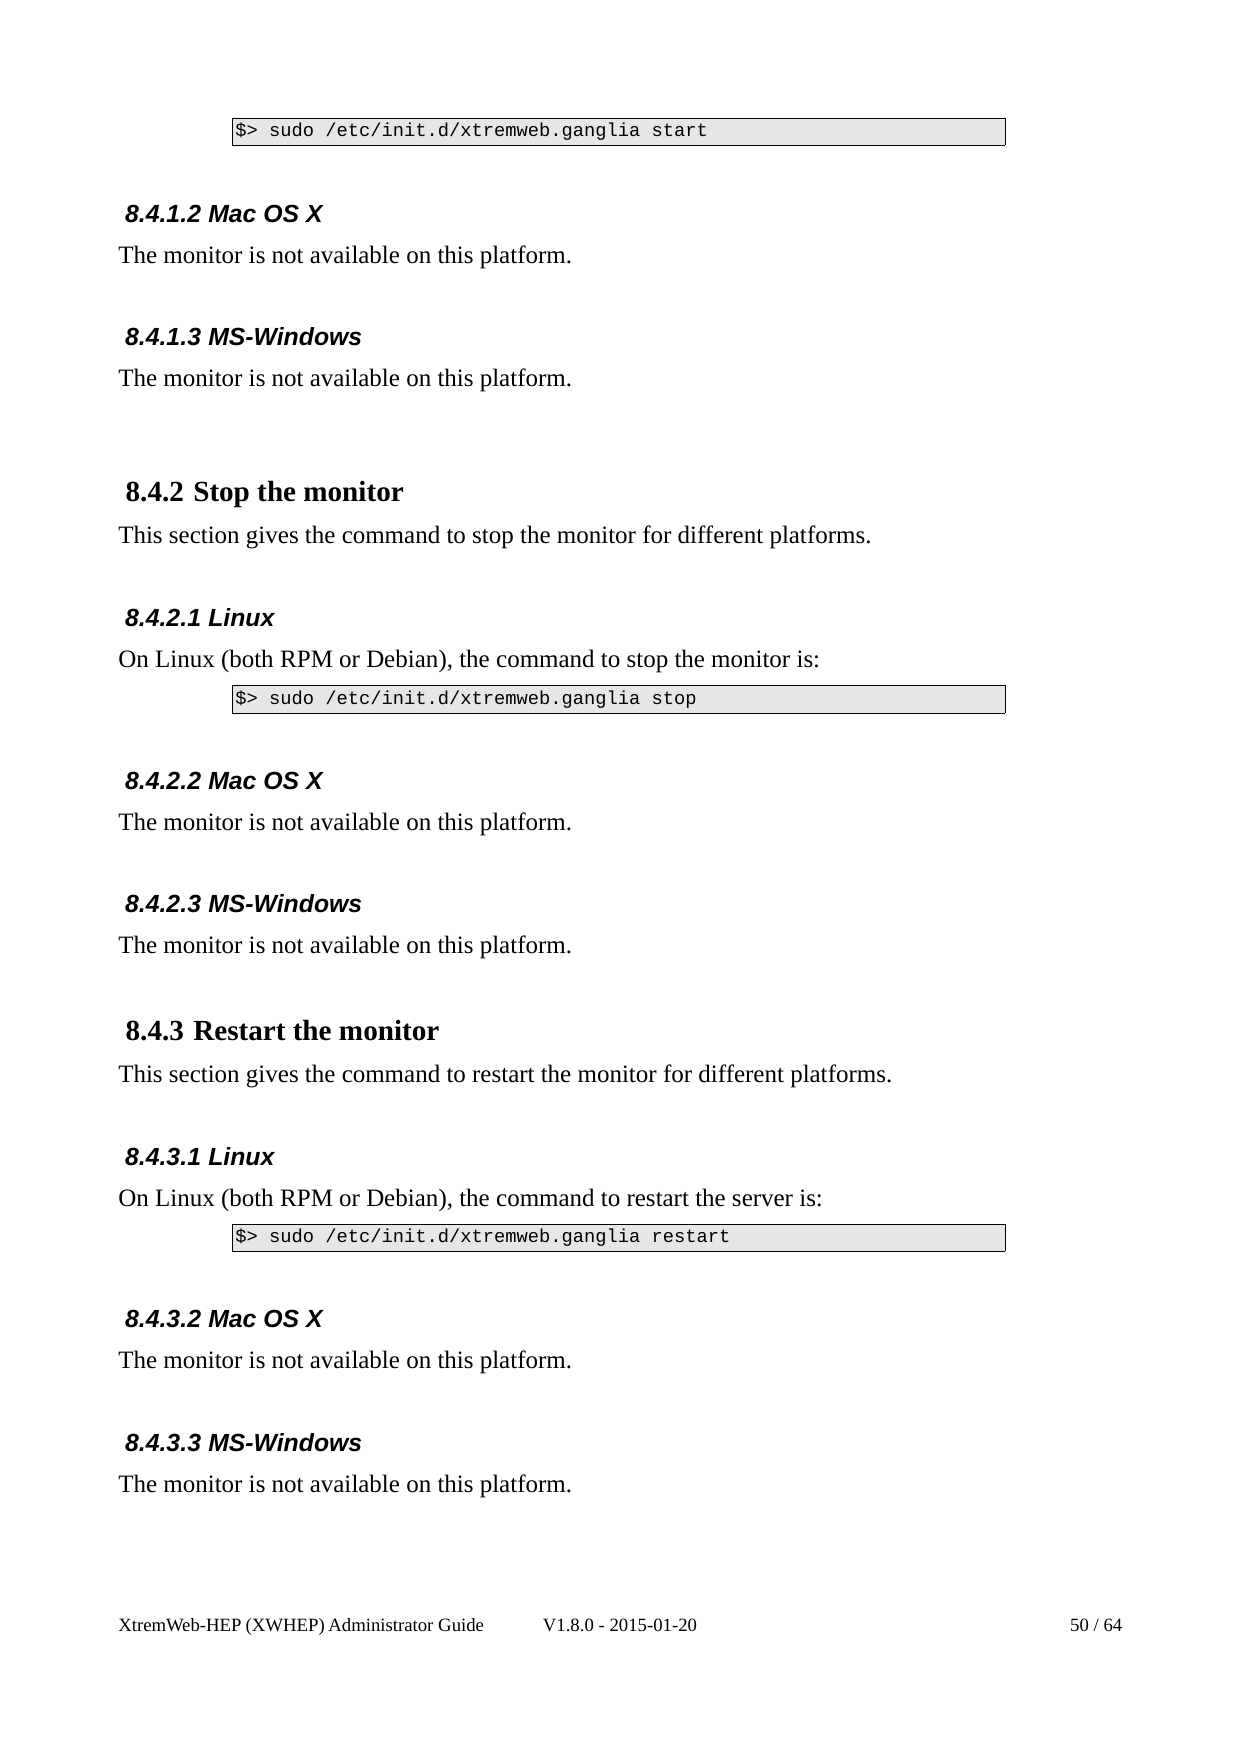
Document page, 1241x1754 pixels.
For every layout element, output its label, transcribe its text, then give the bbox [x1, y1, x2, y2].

subtitle Linux [118, 1142, 1122, 1170]
subtitle Stop the monitor [118, 474, 1122, 508]
text The monitor is not available on this platform. [118, 363, 1122, 392]
text On Linux (both RPM or Debian), the command to restart the server is: [118, 1183, 1122, 1211]
text The monitor is not available on this platform. [118, 240, 1122, 268]
subtitle MS-Windows [118, 889, 1122, 918]
text On Linux (both RPM or Debian), the command to stop the monitor is: [118, 644, 1122, 673]
text This section gives the command to stop the monitor for different platforms. [118, 521, 1122, 549]
subtitle Mac OS X [118, 199, 1122, 227]
subtitle MS-Windows [118, 322, 1122, 351]
subtitle Restart the monitor [118, 1013, 1122, 1047]
subtitle Linux [118, 603, 1122, 632]
subtitle Mac OS X [118, 766, 1122, 794]
subtitle Mac OS X [118, 1304, 1122, 1333]
subtitle MS-Windows [118, 1428, 1122, 1457]
text This section gives the command to restart the monitor for different platforms. [118, 1059, 1122, 1088]
text $> sudo /etc/init.d/xtremweb.ganglia start [233, 119, 1005, 145]
text $> sudo /etc/init.d/xtremweb.ganglia stop [233, 686, 1005, 713]
text The monitor is not available on this platform. [118, 807, 1122, 836]
text The monitor is not available on this platform. [118, 1469, 1122, 1498]
text The monitor is not available on this platform. [118, 1346, 1122, 1374]
text $> sudo /etc/init.d/xtremweb.ganglia restart [233, 1225, 1005, 1251]
text The monitor is not available on this platform. [118, 931, 1122, 959]
